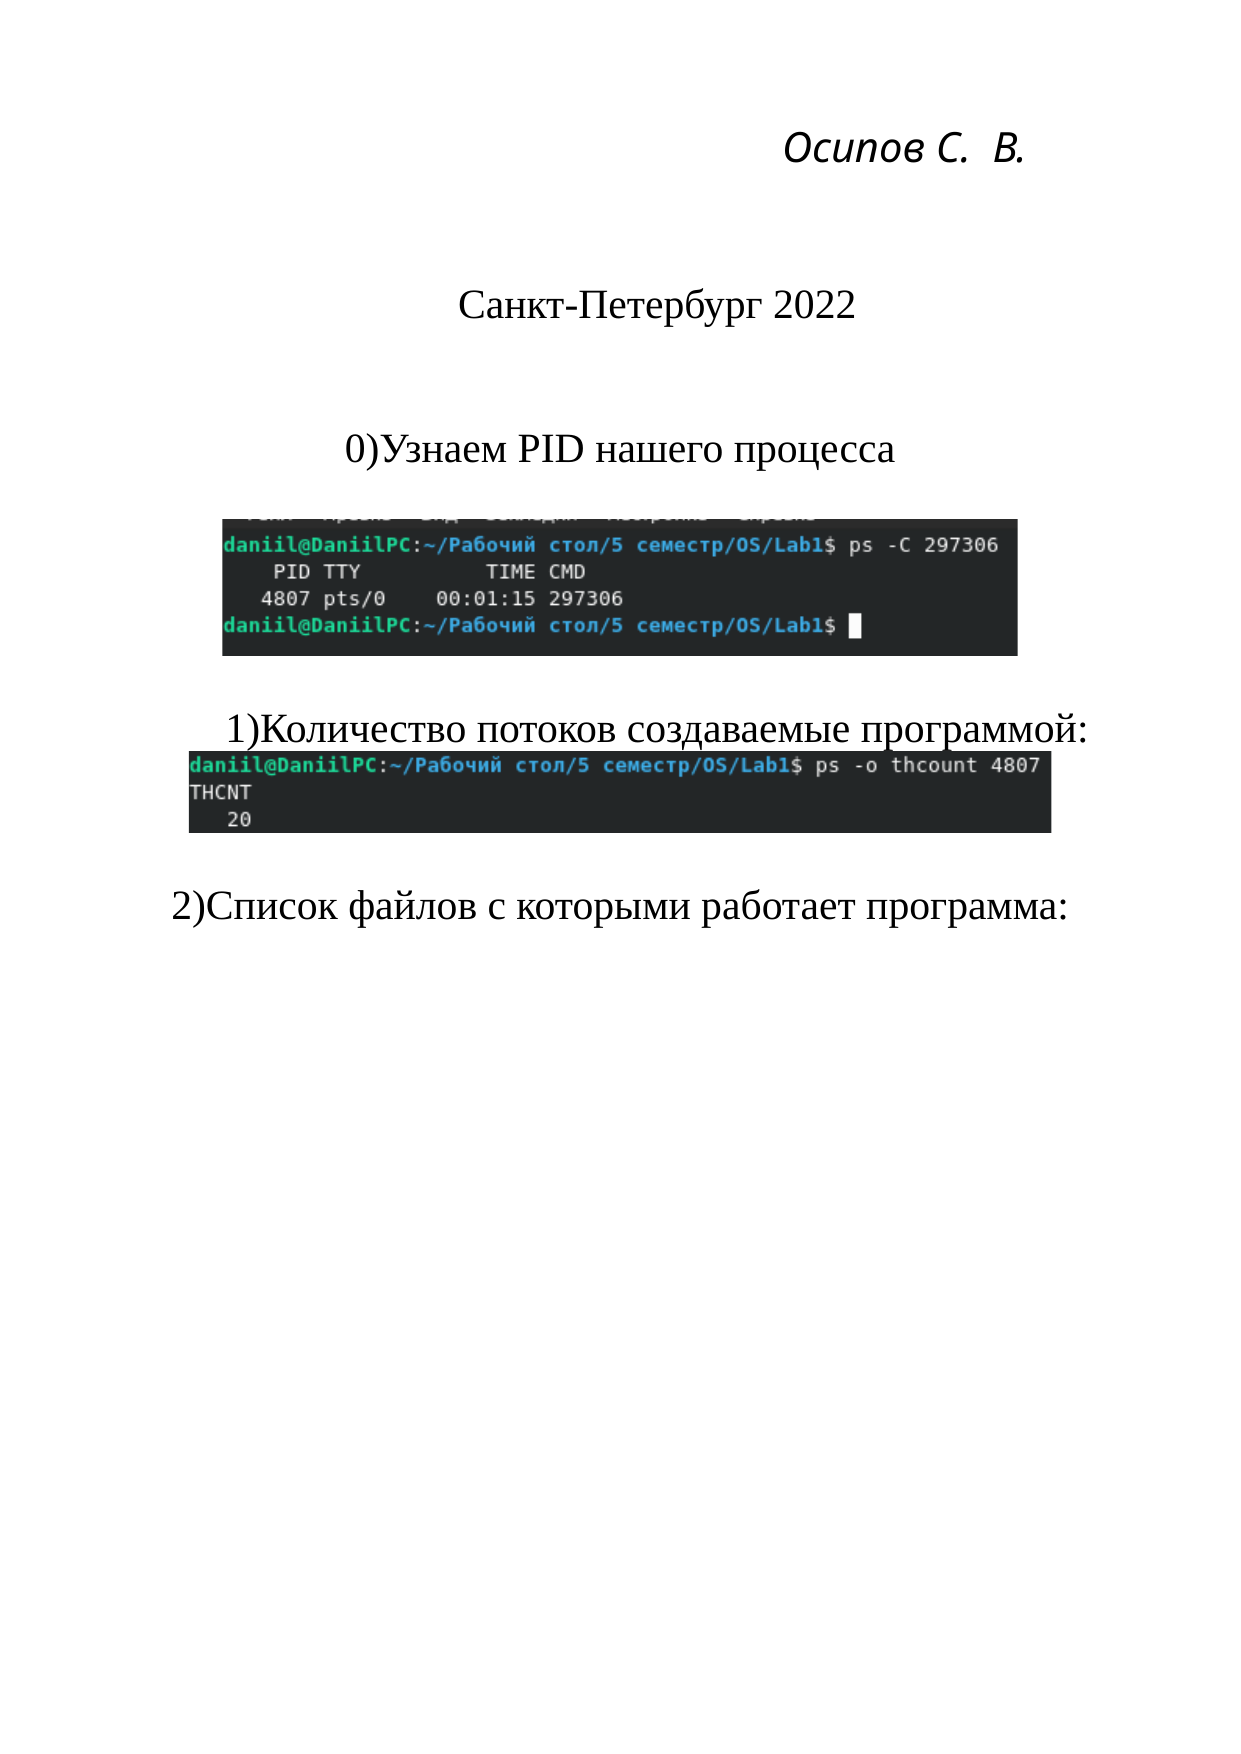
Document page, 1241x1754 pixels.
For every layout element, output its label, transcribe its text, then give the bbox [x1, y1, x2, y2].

picture [222, 519, 1018, 656]
text Санкт-Петербург 2022 [118, 279, 1122, 327]
text 1)Количество потоков создаваемые программой: [118, 703, 1122, 751]
text 0)Узнаем PID нашего процесса [118, 423, 1122, 471]
text Осипов С. В. [782, 118, 1122, 175]
picture [188, 751, 1052, 833]
text 2)Список файлов с которыми работает программа: [118, 880, 1122, 928]
